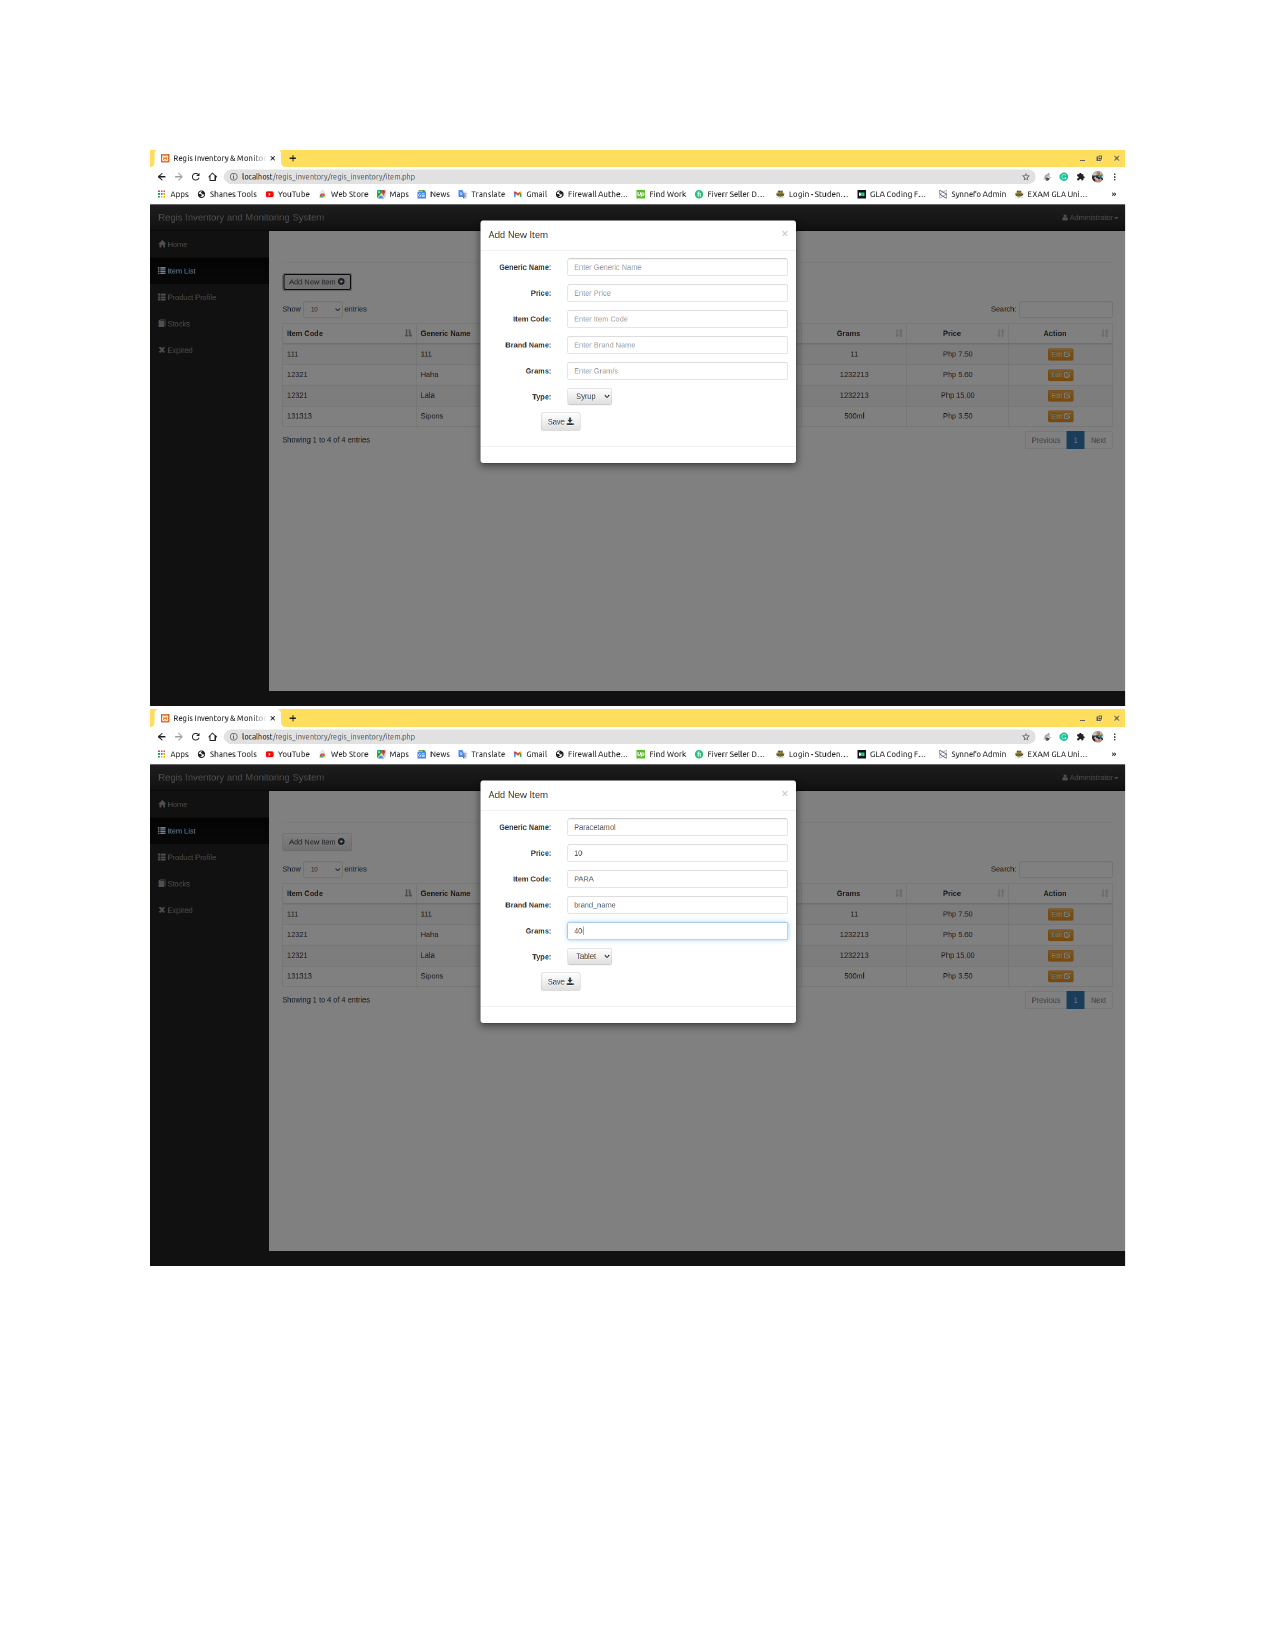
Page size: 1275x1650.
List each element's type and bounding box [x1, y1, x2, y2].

picture [150, 150, 1125, 706]
picture [150, 709, 1125, 1266]
